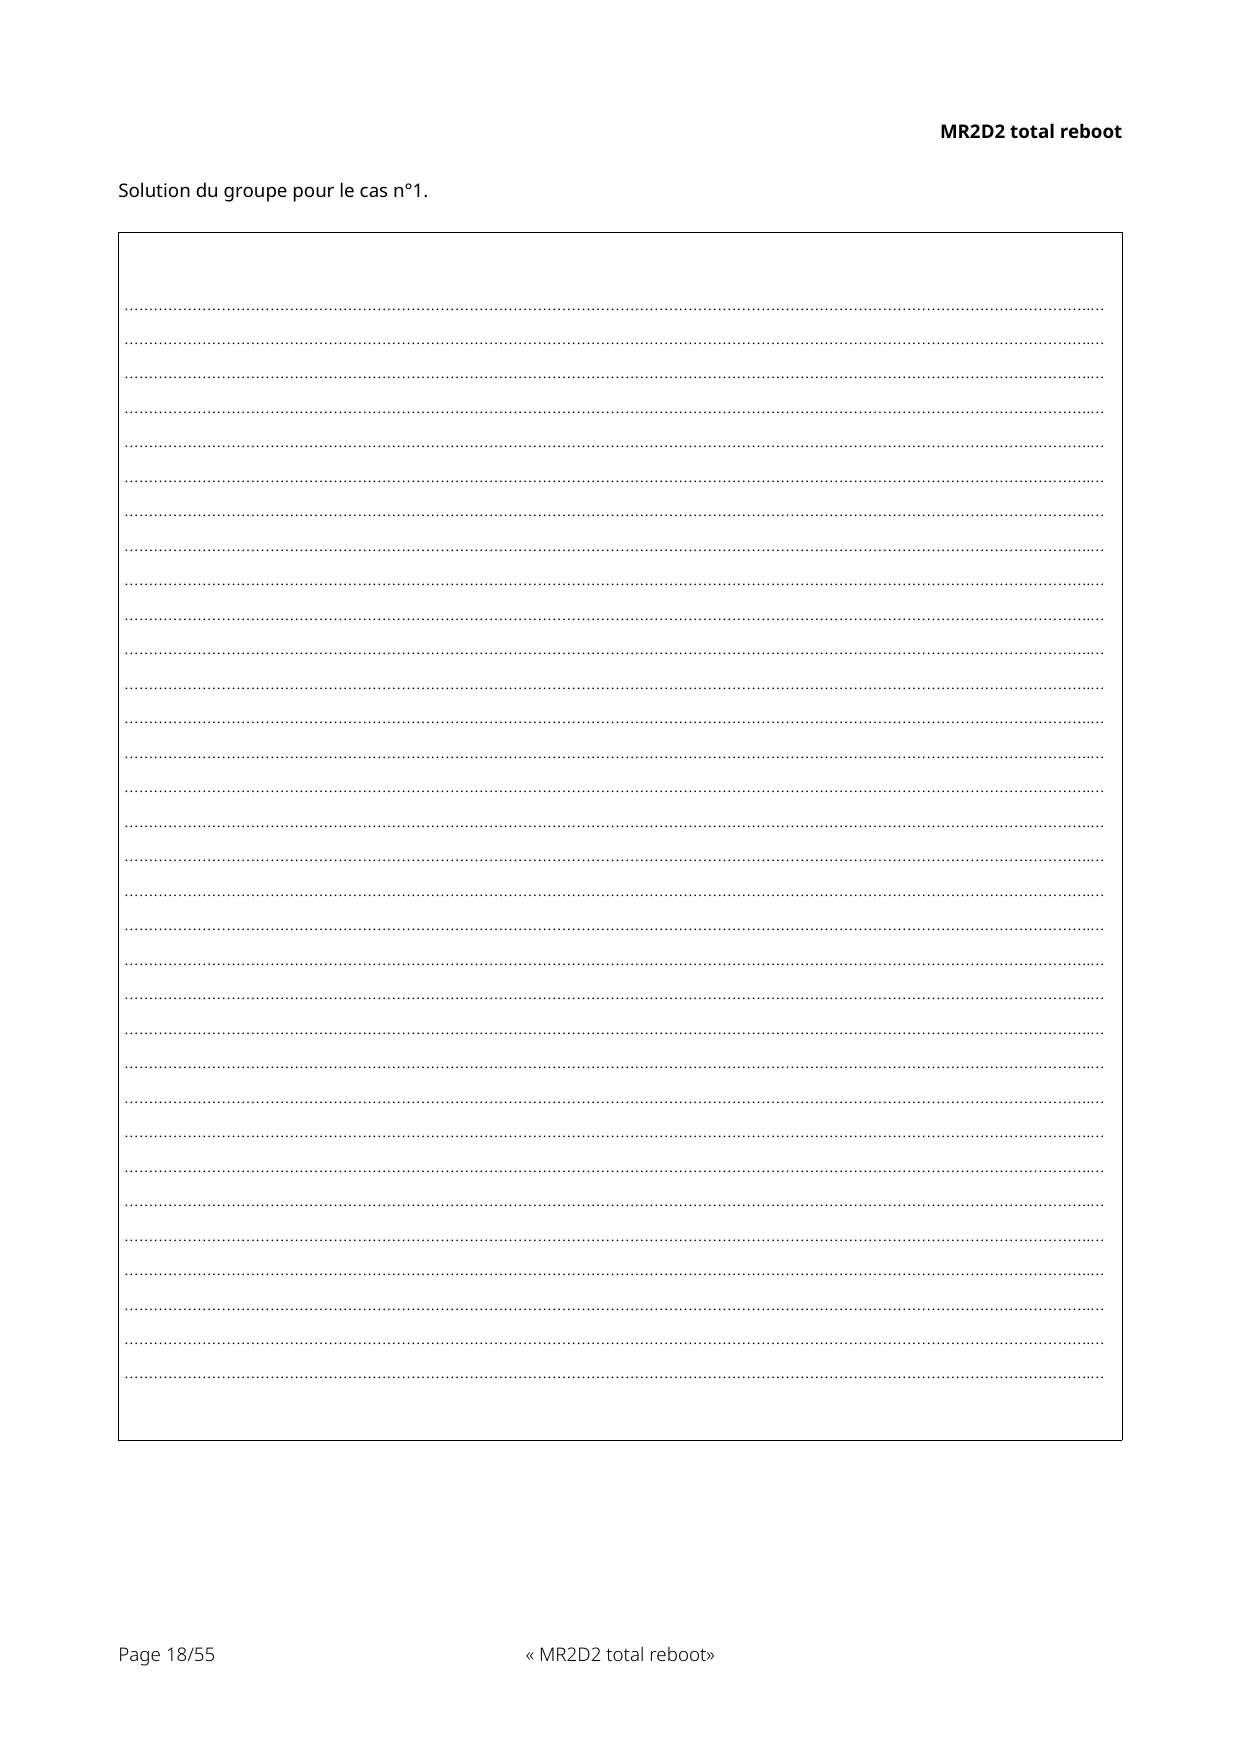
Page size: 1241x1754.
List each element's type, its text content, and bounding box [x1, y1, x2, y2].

table_header ……………………………………………………………………………………………………………………………………………………………………………….… ……………………………………………………………………………………………………………………………………………………………………………….… ……………………………………………………………………………………………………………………………………………………………………………….… ……………………………………………………………………………………………………………………………………………………………………………….… ……………………………………………………………………………………………………………………………………………………………………………….… ……………………………………………………………………………………………………………………………………………………………………………….… ……………………………………………………………………………………………………………………………………………………………………………….… ……………………………………………………………………………………………………………………………………………………………………………….… ……………………………………………………………………………………………………………………………………………………………………………….… ……………………………………………………………………………………………………………………………………………………………………………….… ……………………………………………………………………………………………………………………………………………………………………………….… ……………………………………………………………………………………………………………………………………………………………………………….… ……………………………………………………………………………………………………………………………………………………………………………….… ……………………………………………………………………………………………………………………………………………………………………………….… ……………………………………………………………………………………………………………………………………………………………………………….… ……………………………………………………………………………………………………………………………………………………………………………….… ……………………………………………………………………………………………………………………………………………………………………………….… ……………………………………………………………………………………………………………………………………………………………………………….… ……………………………………………………………………………………………………………………………………………………………………………….… ……………………………………………………………………………………………………………………………………………………………………………….… ……………………………………………………………………………………………………………………………………………………………………………….… ……………………………………………………………………………………………………………………………………………………………………………….… ……………………………………………………………………………………………………………………………………………………………………………….… ……………………………………………………………………………………………………………………………………………………………………………….… ……………………………………………………………………………………………………………………………………………………………………………….… ……………………………………………………………………………………………………………………………………………………………………………….… ……………………………………………………………………………………………………………………………………………………………………………….… ……………………………………………………………………………………………………………………………………………………………………………….… ……………………………………………………………………………………………………………………………………………………………………………….… ……………………………………………………………………………………………………………………………………………………………………………….… ……………………………………………………………………………………………………………………………………………………………………………….… ……………………………………………………………………………………………………………………………………………………………………………….… [119, 233, 1122, 1440]
text Solution du groupe pour le cas n°1. [118, 179, 1122, 203]
